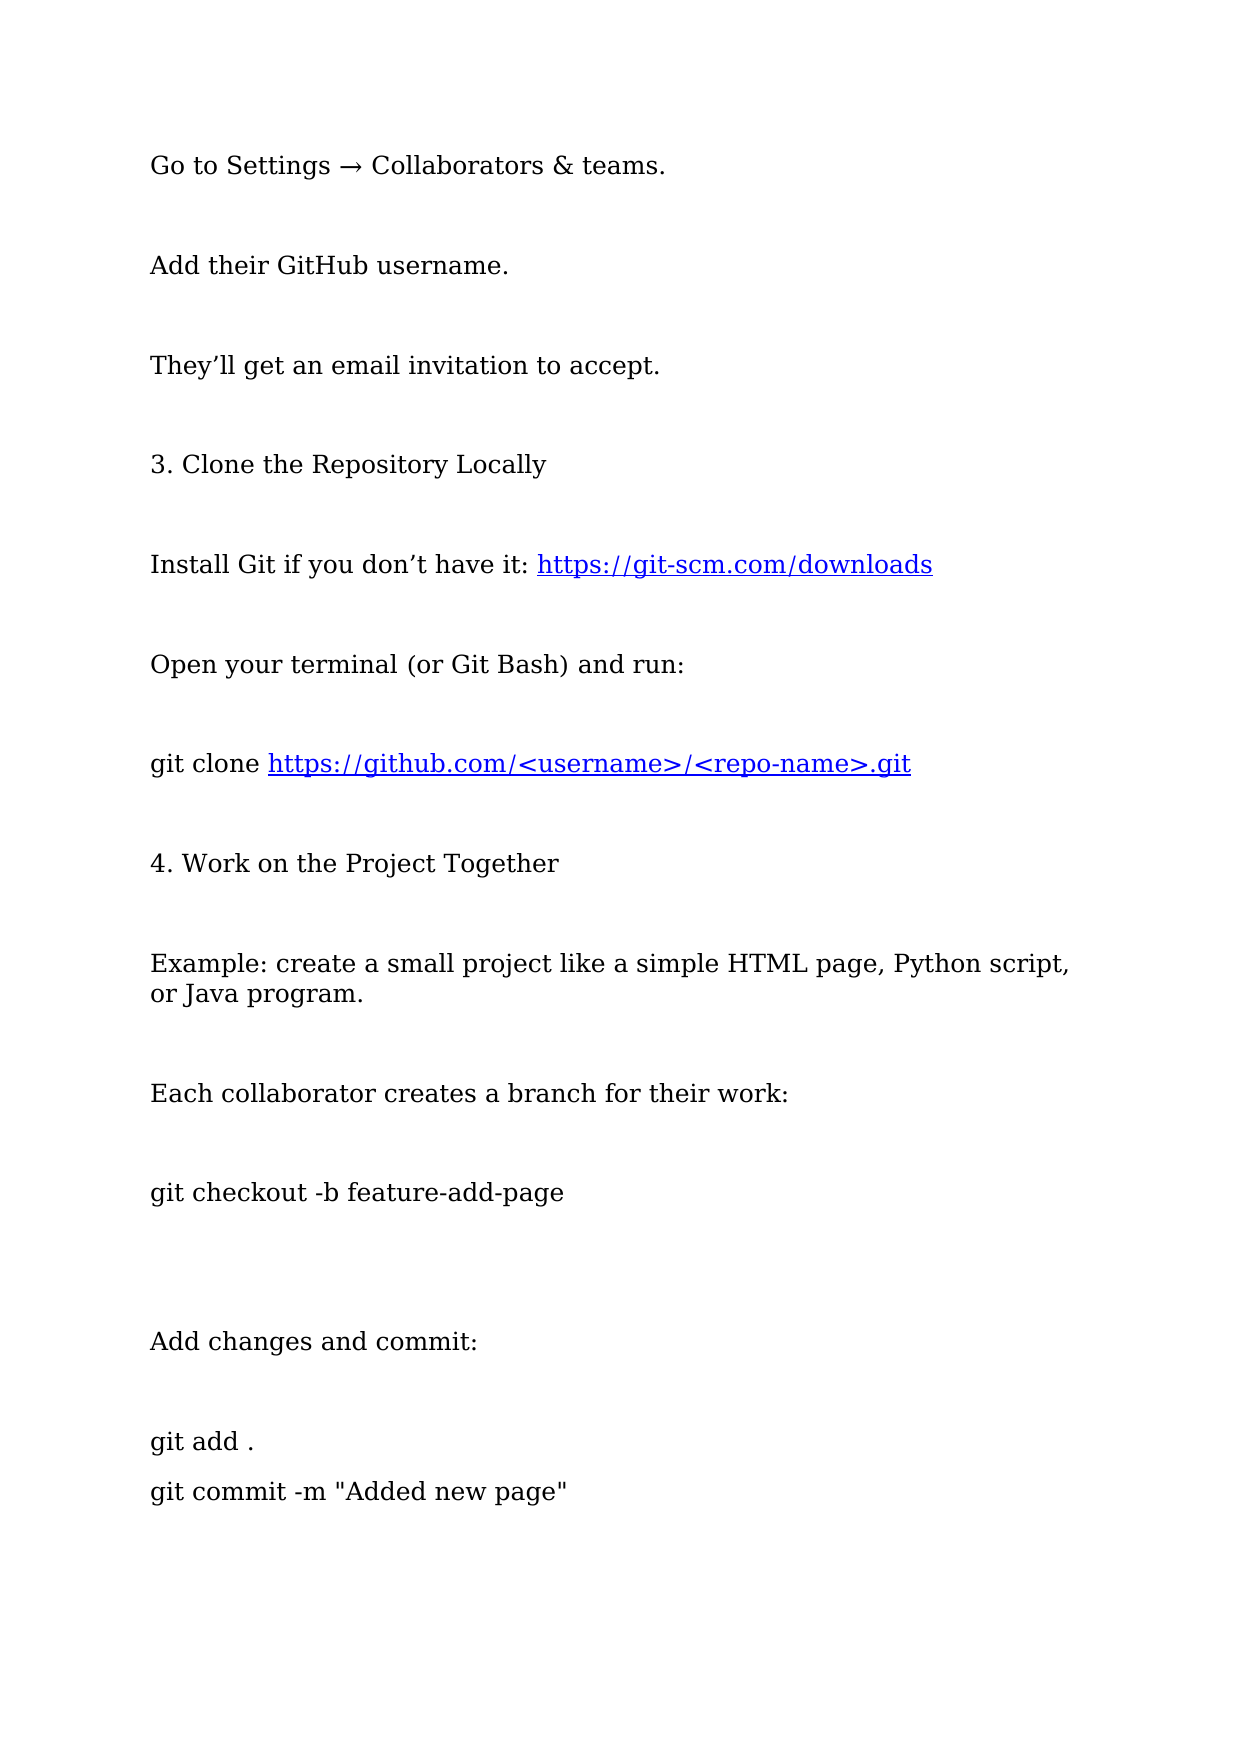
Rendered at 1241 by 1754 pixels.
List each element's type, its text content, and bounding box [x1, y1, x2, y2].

text Open your terminal (or Git Bash) and run: [150, 648, 1090, 678]
text 3. Clone the Repository Locally [150, 449, 1090, 479]
text Each collaborator creates a branch for their work: [150, 1077, 1090, 1107]
text git add . [150, 1425, 1090, 1455]
text git checkout -b feature-add-page [150, 1177, 1090, 1207]
text Example: create a small project like a simple HTML page, Python script, or Java program. [150, 947, 1090, 1007]
text git clone https://github.com/<username>/<repo-name>.git [150, 748, 1090, 778]
text Go to Settings → Collaborators & teams. [150, 150, 1090, 180]
text Install Git if you don’t have it: https://git-scm.com/downloads [150, 549, 1090, 579]
text They’ll get an email invitation to accept. [150, 349, 1090, 379]
text Add their GitHub username. [150, 250, 1090, 280]
text git commit -m "Added new page" [150, 1476, 1090, 1506]
text Add changes and commit: [150, 1325, 1090, 1355]
text 4. Work on the Project Together [150, 848, 1090, 878]
